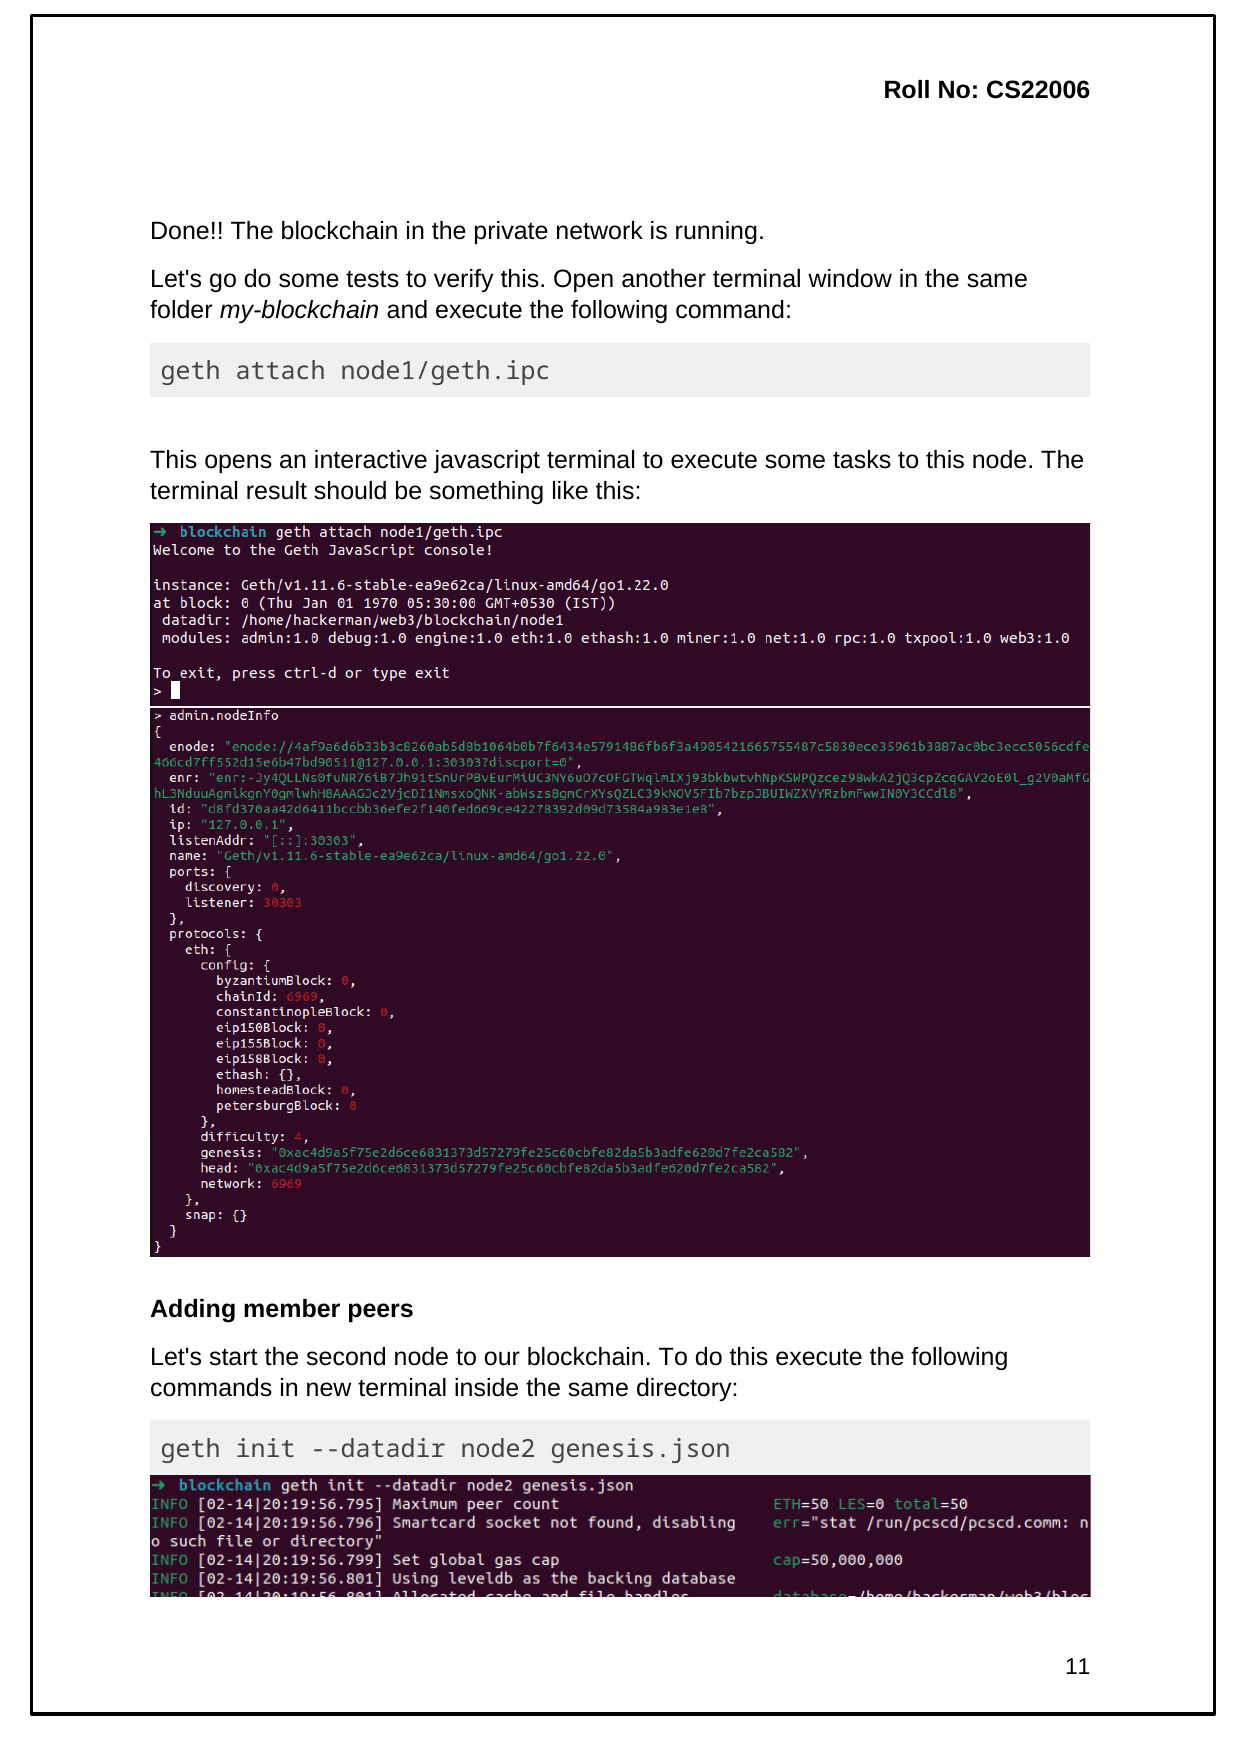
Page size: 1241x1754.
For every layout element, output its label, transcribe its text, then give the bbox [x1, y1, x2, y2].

table_header geth init --datadir node2 genesis.json [150, 1420, 1090, 1475]
text Adding member peers [150, 1294, 1090, 1322]
text Let's start the second node to our blockchain. To do this execute the following commands in new terminal inside the same directory: [150, 1341, 1090, 1401]
picture [150, 1475, 1091, 1597]
text This opens an interactive javascript terminal to execute some tasks to this node. The terminal result should be something like this: [150, 445, 1090, 505]
picture [150, 523, 1091, 706]
picture [150, 708, 1091, 1257]
text Let's go do some tests to verify this. Open another terminal window in the same folder my-blockchain and execute the following command: [150, 264, 1090, 323]
table_header geth attach node1/geth.ipc [150, 343, 1090, 397]
text Done!! The blockchain in the private network is running. [150, 216, 1090, 245]
